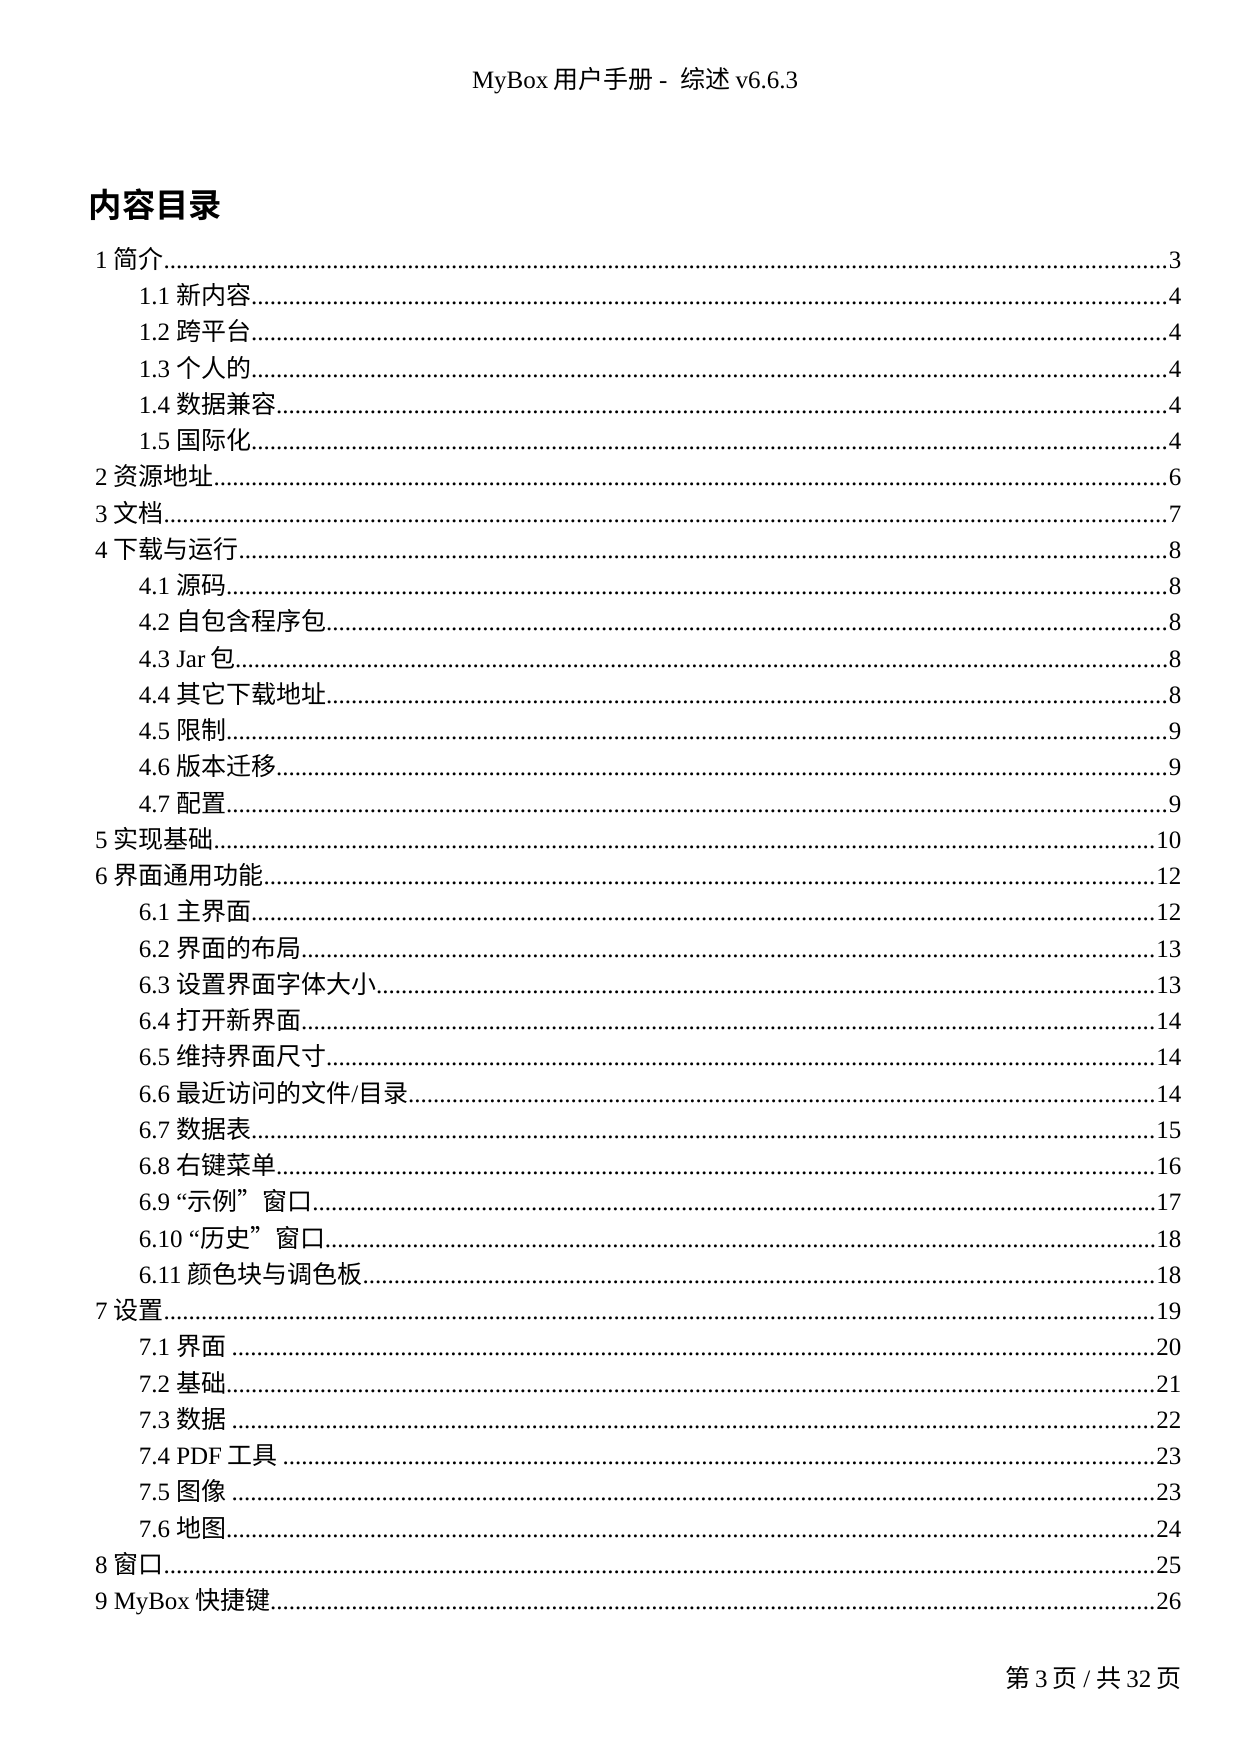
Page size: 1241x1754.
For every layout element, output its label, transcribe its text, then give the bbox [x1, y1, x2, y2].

text 4.3 Jar包 8 [132, 638, 1181, 674]
text 6.4 打开新界面 14 [132, 1001, 1181, 1037]
text 1 简介 3 [88, 239, 1181, 276]
text 4.6 版本迁移 9 [132, 747, 1181, 783]
text 4.5 限制 9 [132, 711, 1181, 747]
text 6.1 主界面 12 [132, 892, 1181, 928]
text 7.4 PDF工具 23 [132, 1436, 1181, 1472]
text 2 资源地址 6 [88, 457, 1181, 493]
text 7.1 界面 20 [132, 1327, 1181, 1363]
text 8 窗口 25 [88, 1544, 1181, 1581]
text 4.4 其它下载地址 8 [132, 674, 1181, 711]
text 7.5 图像 23 [132, 1472, 1181, 1508]
text 6.11 颜色块与调色板 18 [132, 1254, 1181, 1291]
subtitle 内容目录 [88, 178, 1181, 227]
text 1.2 跨平台 4 [132, 312, 1181, 348]
text 4.7 配置 9 [132, 783, 1181, 819]
text 7.2 基础 21 [132, 1363, 1181, 1399]
text 6.5 维持界面尺寸 14 [132, 1037, 1181, 1073]
text 6.2 界面的布局 13 [132, 928, 1181, 964]
text 6.8 右键菜单 16 [132, 1146, 1181, 1182]
text 4.2 自包含程序包 8 [132, 602, 1181, 638]
text 6.7 数据表 15 [132, 1109, 1181, 1146]
text 3 文档 7 [88, 493, 1181, 529]
text 1.1 新内容 4 [132, 276, 1181, 312]
text 6.6 最近访问的文件/目录 14 [132, 1073, 1181, 1109]
text 7 设置 19 [88, 1291, 1181, 1327]
text 4.1 源码 8 [132, 566, 1181, 602]
text 6 界面通用功能 12 [88, 856, 1181, 892]
text 4 下载与运行 8 [88, 529, 1181, 566]
text 5 实现基础 10 [88, 819, 1181, 856]
text 1.5 国际化 4 [132, 421, 1181, 457]
text 6.10 “历史”窗口 18 [132, 1218, 1181, 1254]
text 1.4 数据兼容 4 [132, 384, 1181, 421]
text 7.6 地图 24 [132, 1508, 1181, 1544]
text 9 MyBox快捷键 26 [88, 1581, 1181, 1617]
text 7.3 数据 22 [132, 1399, 1181, 1436]
text 1.3 个人的 4 [132, 348, 1181, 384]
text 6.3 设置界面字体大小 13 [132, 964, 1181, 1001]
text 6.9 “示例”窗口 17 [132, 1182, 1181, 1218]
